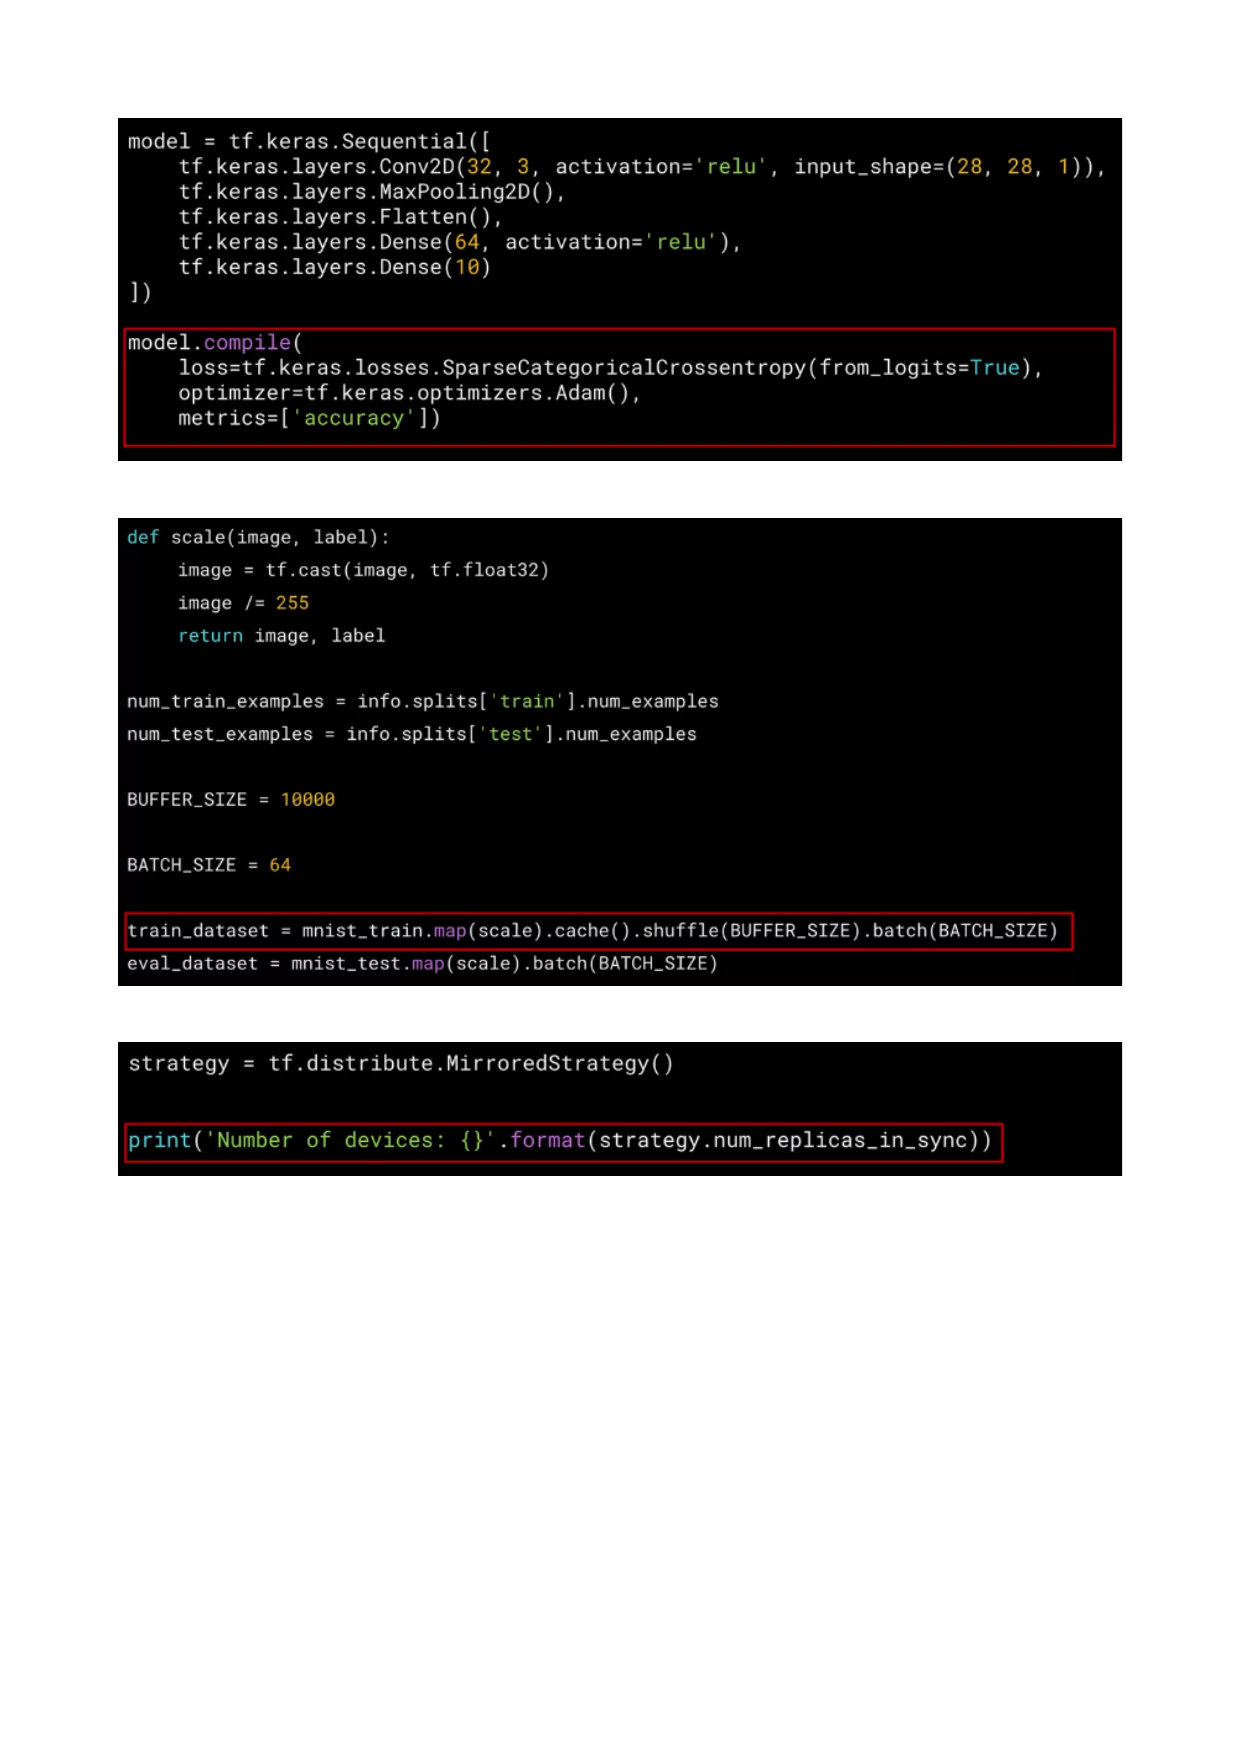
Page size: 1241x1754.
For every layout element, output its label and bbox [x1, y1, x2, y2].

picture [118, 518, 1123, 986]
picture [118, 118, 1123, 461]
picture [118, 1042, 1123, 1176]
